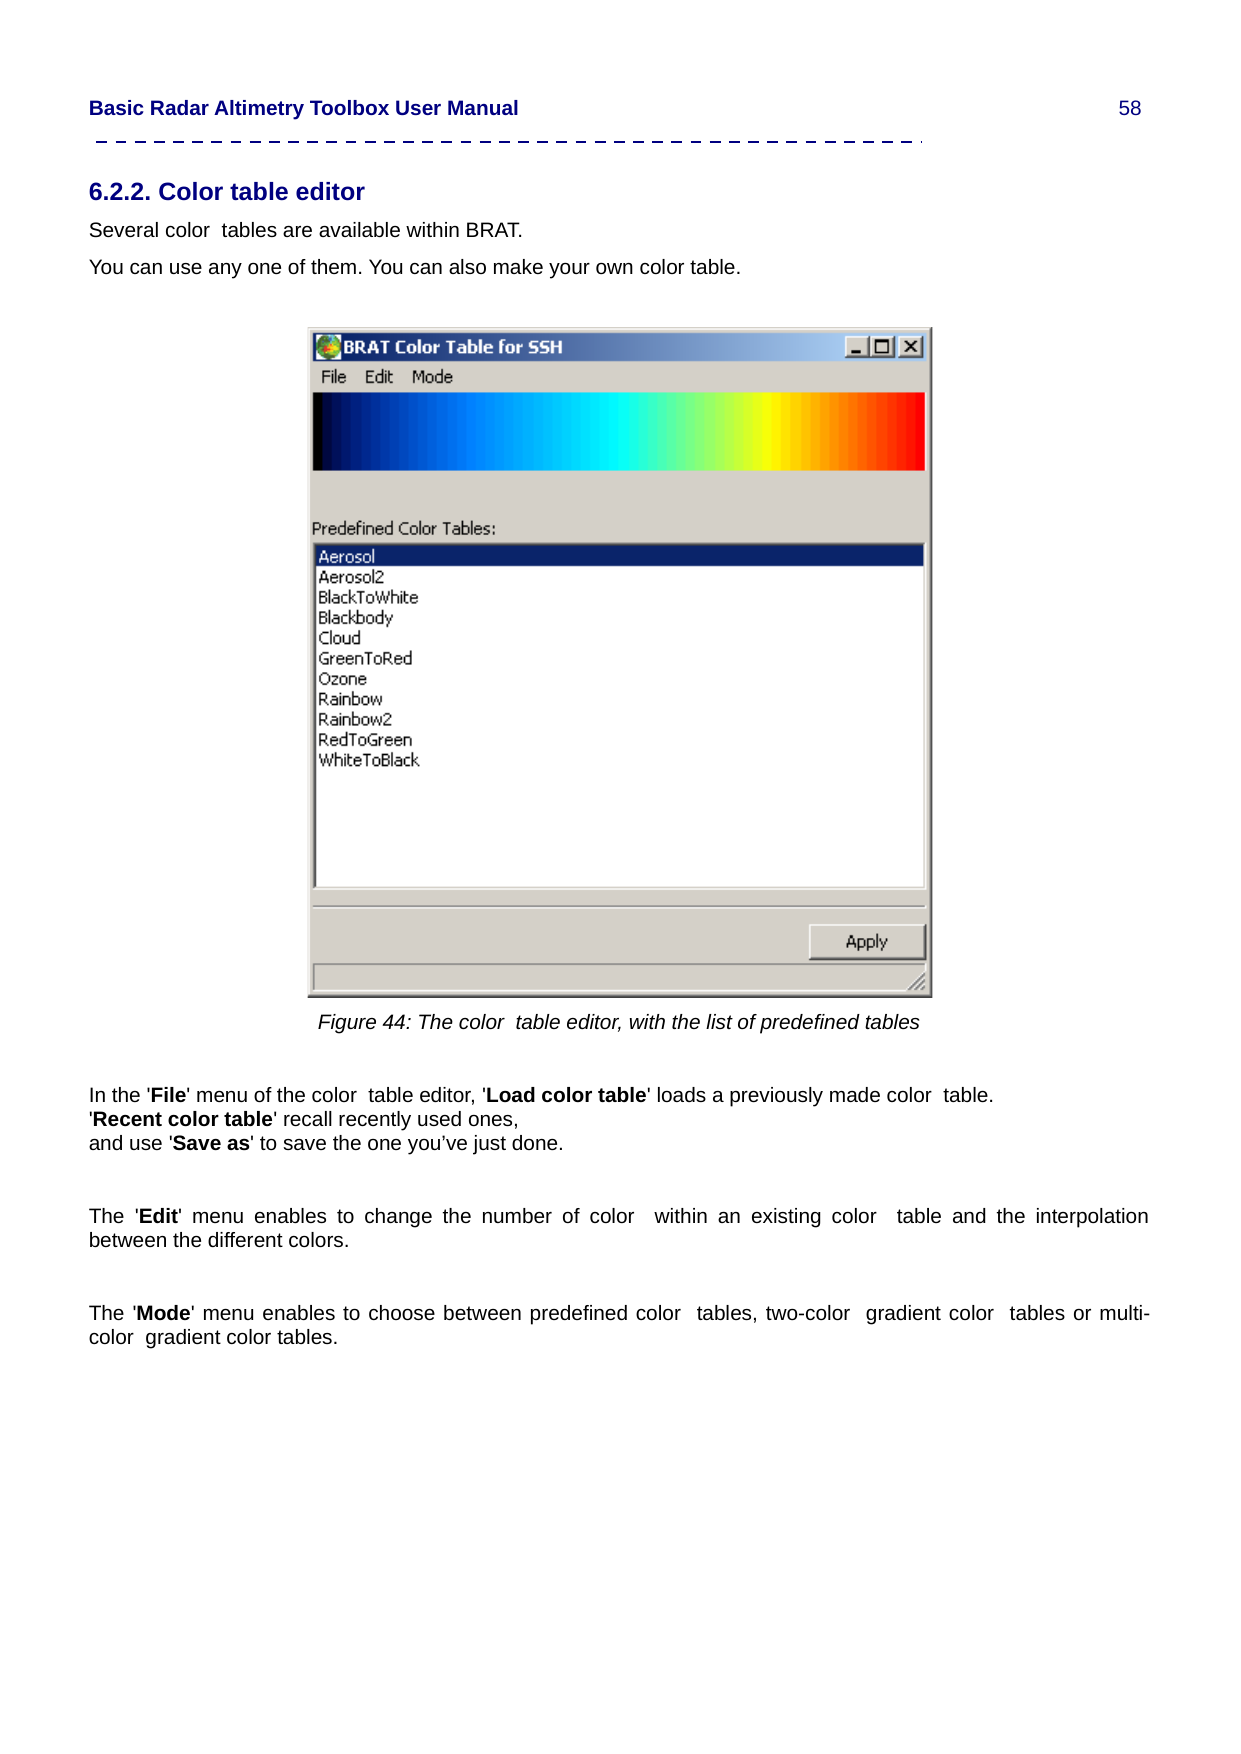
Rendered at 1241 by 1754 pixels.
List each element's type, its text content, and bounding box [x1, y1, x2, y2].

text Figure 44: The color table editor, with the list of predefined tables [88, 1010, 1152, 1034]
text Several color tables are available within BRAT. [88, 218, 1152, 242]
text You can use any one of them. You can also make your own color table. [88, 254, 1152, 278]
text In the 'File' menu of the color table editor, 'Load color table' loads a previously made color table. 'Recent color table' recall recently used ones, and use 'Save as' to save the one you’ve just done. [88, 1083, 1152, 1155]
text The 'Edit' menu enables to change the number of color within an existing color table and the interpolation between the different colors. [88, 1204, 1152, 1252]
text The 'Mode' menu enables to choose between predefined color tables, two-color gradient color tables or multi-color gradient color tables. [88, 1301, 1152, 1349]
picture [307, 327, 933, 998]
subtitle Color table editor [88, 177, 1152, 206]
